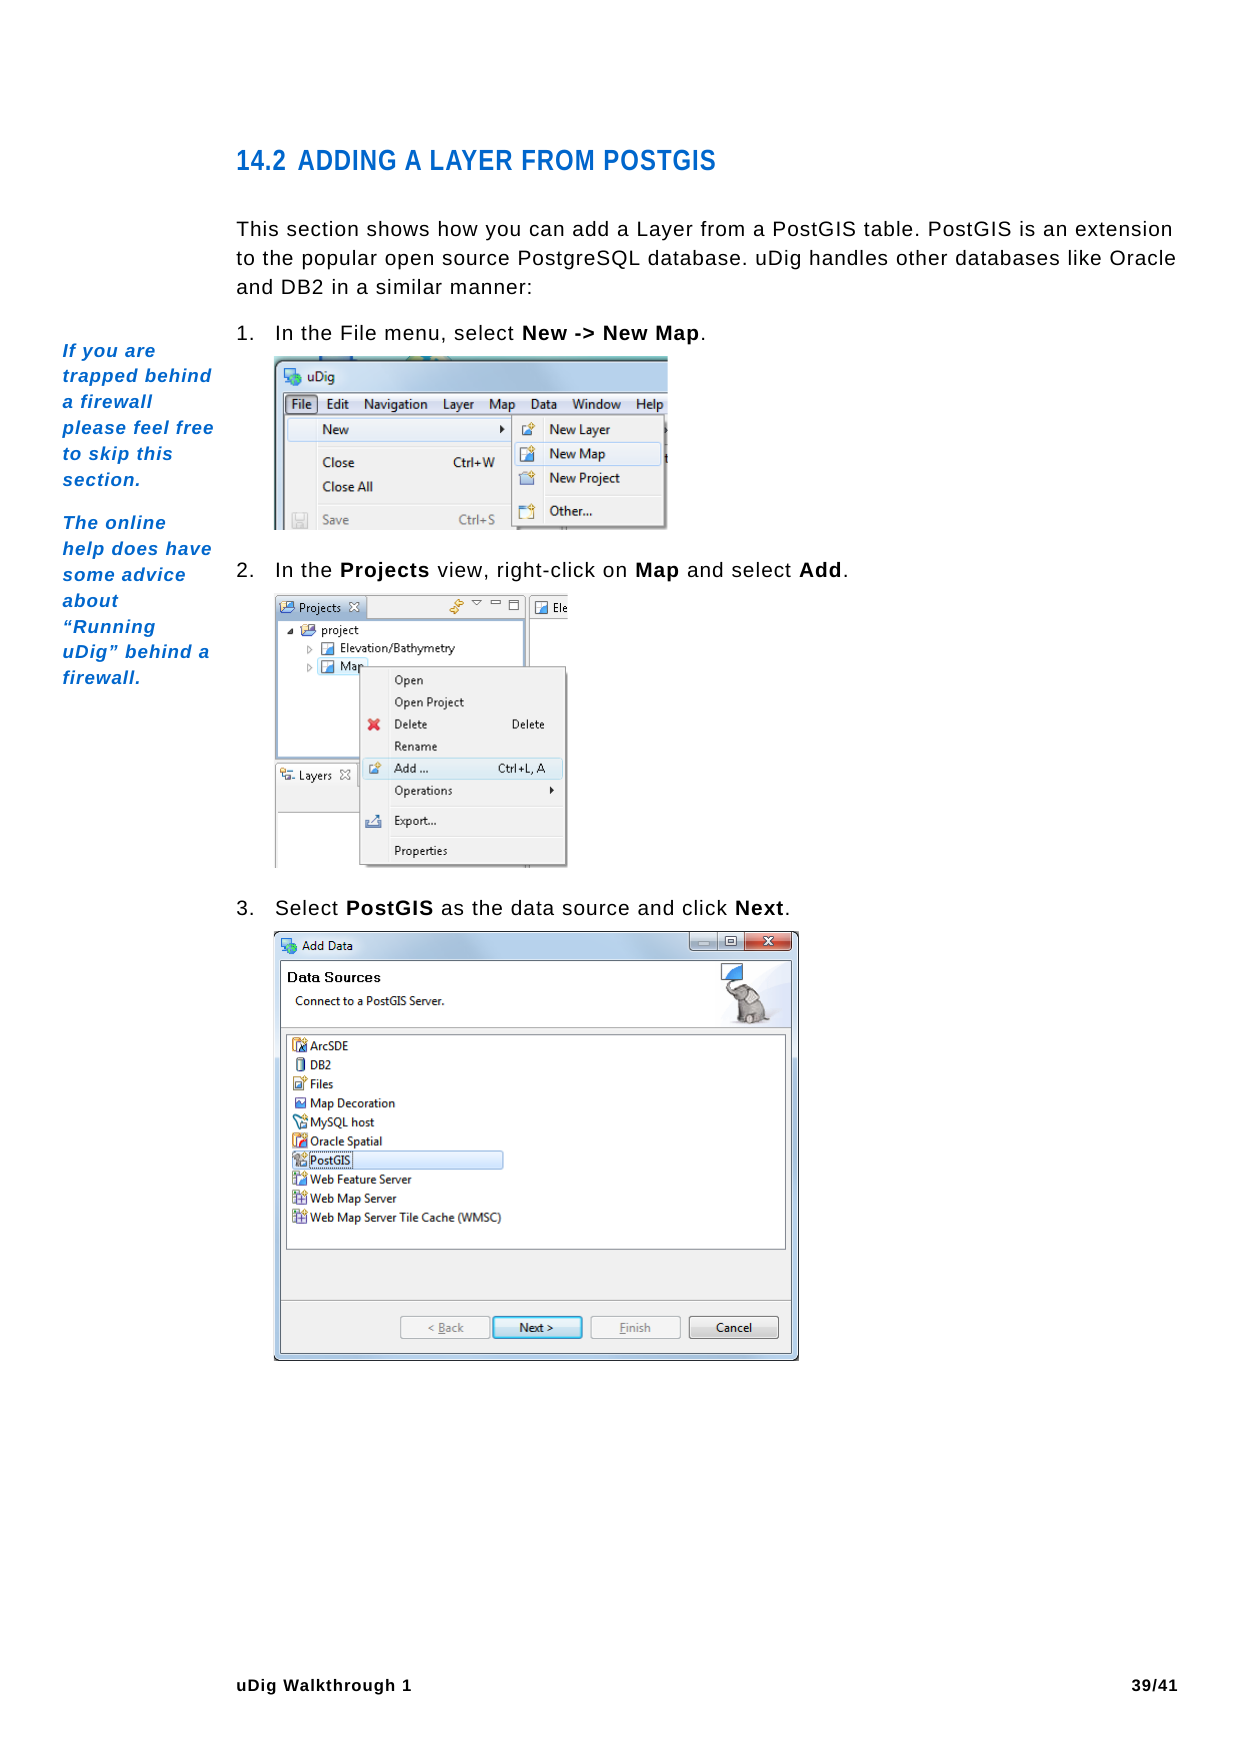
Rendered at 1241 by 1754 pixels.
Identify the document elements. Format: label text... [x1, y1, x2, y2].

list In the File menu, select New -> New Map. [236, 321, 1181, 541]
list The online help does have some advice about “Running uDig” behind a firewall. [62, 512, 216, 689]
picture [273, 593, 568, 868]
picture [273, 931, 799, 1361]
picture [273, 356, 668, 530]
text This section shows how you can add a Layer from a PostGIS table. PostGIS is an extension to the popular open source PostgreSQL database. uDig handles other databases like Oracle and DB2 in a similar manner: [236, 217, 1181, 298]
list In the Projects view, right-click on Map and select Add. [236, 558, 1181, 879]
list Select PostGIS as the data source and click Next. [236, 896, 1181, 1372]
list If you are trapped behind a firewall please feel free to skip this section. [62, 339, 216, 490]
subtitle Adding a Layer from PostGIS [236, 143, 1181, 177]
